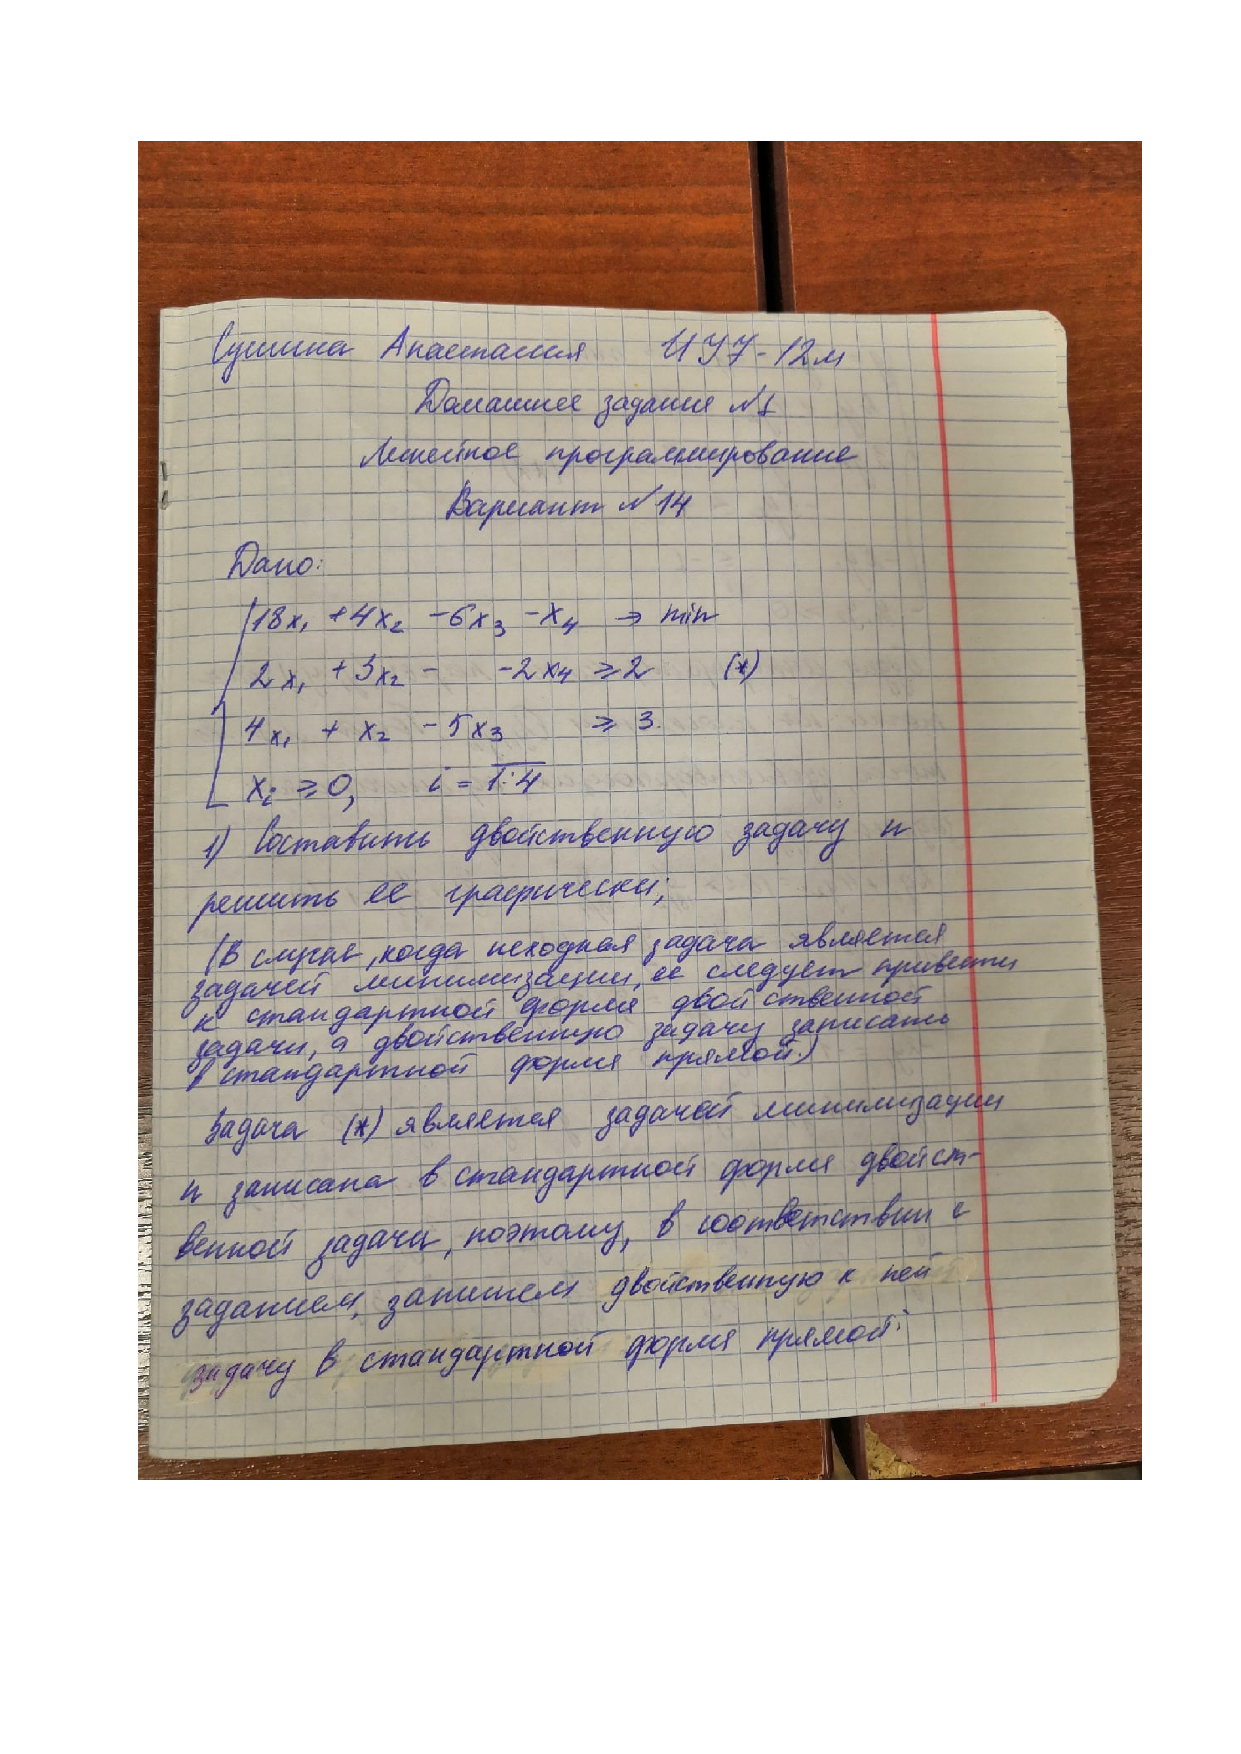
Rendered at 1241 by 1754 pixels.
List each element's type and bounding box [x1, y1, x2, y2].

picture [138, 141, 1142, 1480]
